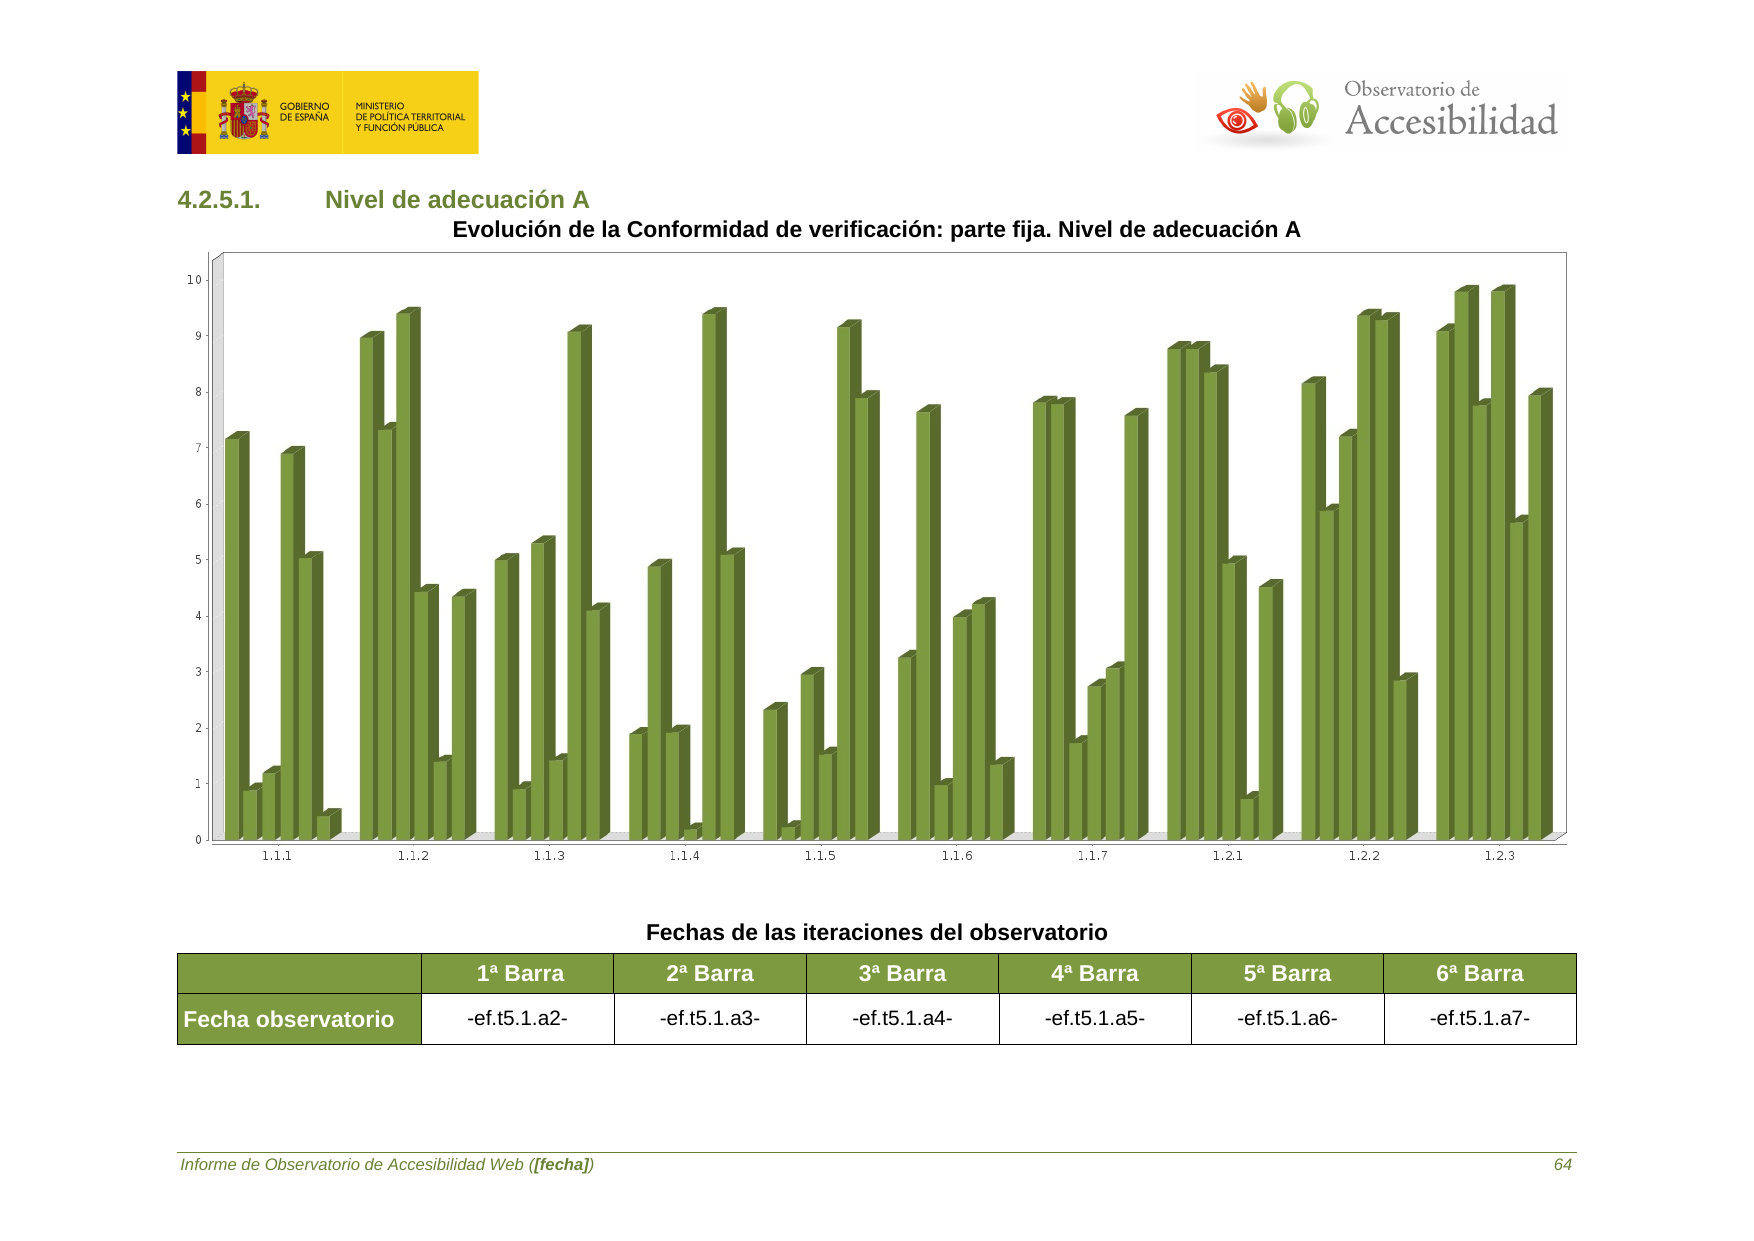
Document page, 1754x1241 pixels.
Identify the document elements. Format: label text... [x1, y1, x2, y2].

text Evolución de la Conformidad de verificación: parte fija. Nivel de adecuación A [177, 216, 1577, 242]
table_header [178, 954, 421, 993]
table_cell -ef.t5.1.a5- [1000, 994, 1191, 1044]
table_cell Fecha observatorio [178, 994, 421, 1044]
table_cell -ef.t5.1.a6- [1192, 994, 1384, 1044]
table_cell -ef.t5.1.a3- [615, 994, 806, 1044]
picture [177, 242, 1577, 868]
table_header 4ª Barra [999, 954, 1191, 993]
subtitle Nivel de adecuación A [177, 185, 1577, 214]
table_header 3ª Barra [807, 954, 998, 993]
table_cell -ef.t5.1.a7- [1385, 994, 1576, 1044]
table_header 2ª Barra [614, 954, 806, 993]
picture [177, 71, 479, 154]
picture [1196, 72, 1572, 154]
table_header 6ª Barra [1384, 954, 1576, 993]
table_cell -ef.t5.1.a2- [422, 994, 614, 1044]
table_header 1ª Barra [422, 954, 613, 993]
table_cell -ef.t5.1.a4- [807, 994, 999, 1044]
table_header 5ª Barra [1192, 954, 1383, 993]
text Fechas de las iteraciones del observatorio [177, 919, 1577, 945]
